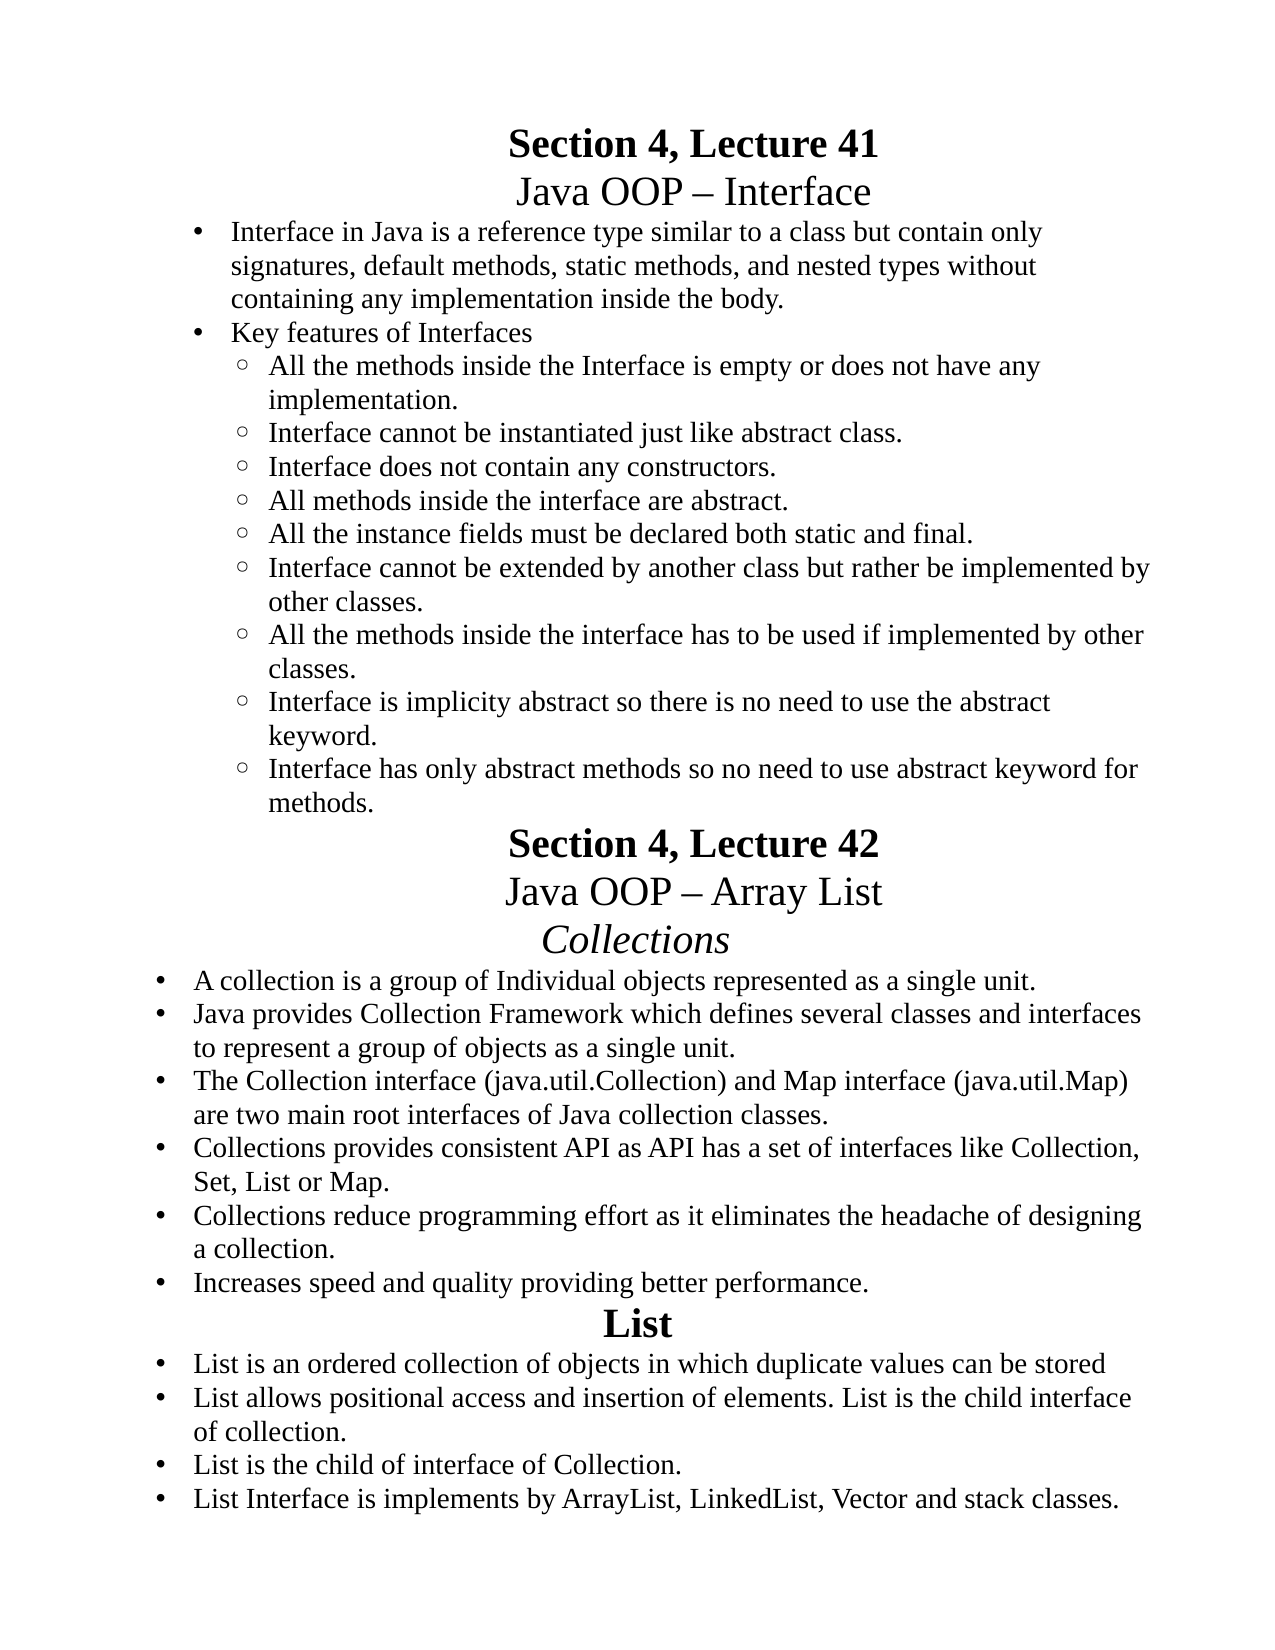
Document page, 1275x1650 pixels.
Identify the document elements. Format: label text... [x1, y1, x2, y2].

list Interface cannot be extended by another class but rather be implemented by other classes. [231, 550, 1157, 617]
list List is an ordered collection of objects in which duplicate values can be stored [156, 1347, 1157, 1380]
list List is the child of interface of Collection. [156, 1447, 1157, 1481]
list All the methods inside the interface has to be used if implemented by other classes. [231, 617, 1157, 684]
list Java provides Collection Framework which defines several classes and interfaces to represent a group of objects as a single unit. [156, 996, 1157, 1063]
list Increases speed and quality providing better performance. [156, 1265, 1157, 1299]
list A collection is a group of Individual objects represented as a single unit. [156, 963, 1157, 996]
list All the methods inside the Interface is empty or does not have any implementation. [231, 348, 1157, 416]
list Java OOP – Array List [193, 867, 1157, 915]
list List Interface is implements by ArrayList, LinkedList, Vector and stack classes. [156, 1481, 1157, 1515]
list Interface in Java is a reference type similar to a class but contain only signatures, default methods, static methods, and nested types without containing any implementation inside the body. [193, 214, 1157, 315]
list Interface has only abstract methods so no need to use abstract keyword for methods. [231, 752, 1157, 819]
list Interface cannot be instantiated just like abstract class. [231, 416, 1157, 449]
list Interface does not contain any constructors. [231, 449, 1157, 483]
text List [118, 1299, 1157, 1347]
list Section 4, Lecture 41 [193, 118, 1157, 166]
list List allows positional access and insertion of elements. List is the child interface of collection. [156, 1380, 1157, 1447]
text Collections [118, 915, 1157, 963]
list All the instance fields must be declared both static and final. [231, 516, 1157, 550]
list The Collection interface (java.util.Collection) and Map interface (java.util.Map) are two main root interfaces of Java collection classes. [156, 1063, 1157, 1131]
list Collections provides consistent API as API has a set of interfaces like Collection, Set, List or Map. [156, 1131, 1157, 1198]
list Interface is implicity abstract so there is no need to use the abstract keyword. [231, 684, 1157, 752]
list Collections reduce programming effort as it eliminates the headache of designing a collection. [156, 1198, 1157, 1265]
list Java OOP – Interface [193, 166, 1157, 214]
list All methods inside the interface are abstract. [231, 483, 1157, 516]
list Section 4, Lecture 42 [193, 819, 1157, 867]
list Key features of Interfaces [193, 315, 1157, 348]
